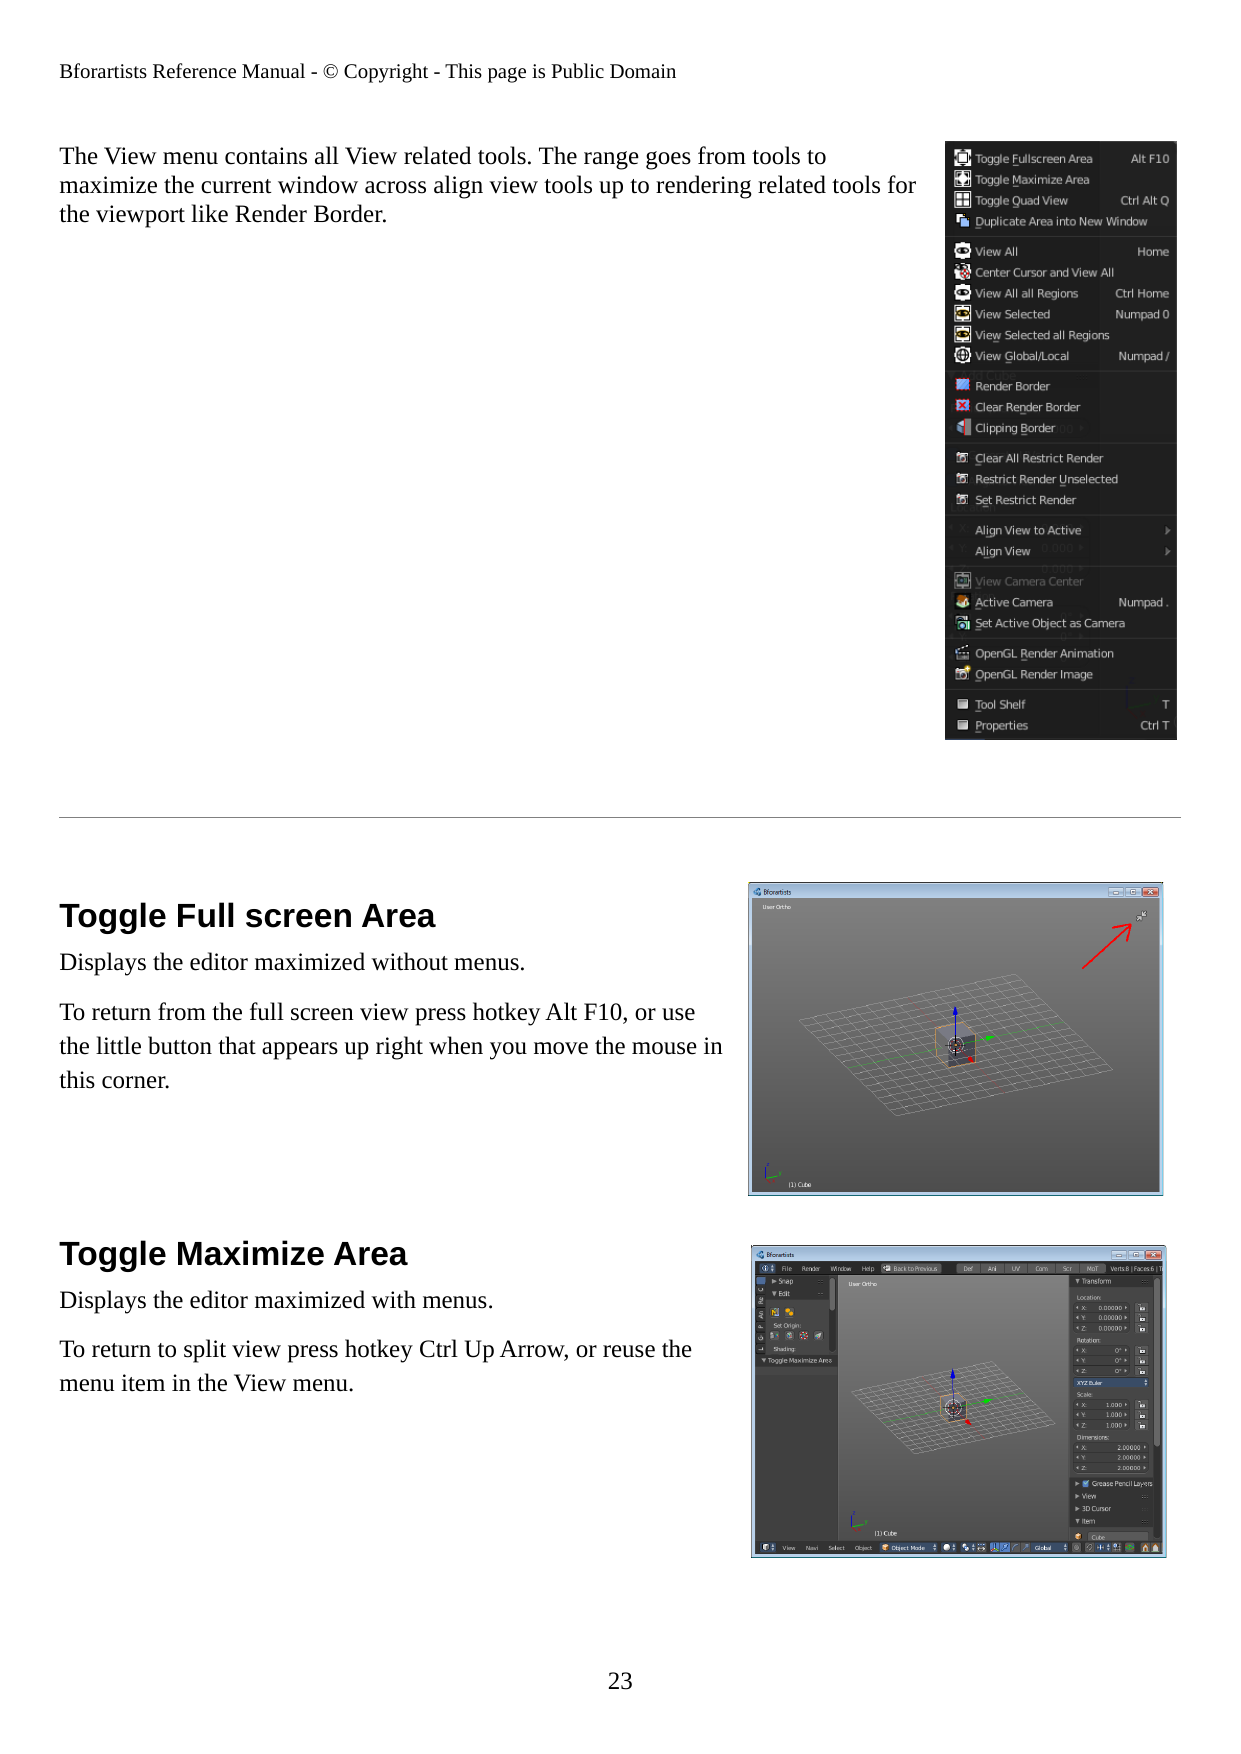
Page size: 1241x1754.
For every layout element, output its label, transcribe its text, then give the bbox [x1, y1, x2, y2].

picture [750, 1245, 1167, 1558]
picture [945, 141, 1177, 740]
picture [747, 882, 1164, 1196]
subtitle Toggle Full screen Area [59, 896, 747, 935]
text To return to split view press hotkey Ctrl Up Arrow, or reuse the menu item in the View menu. [59, 1334, 750, 1397]
subtitle [1164, 896, 1181, 935]
text Displays the editor maximized without menus. [59, 947, 747, 976]
text Displays the editor maximized with menus. [59, 1285, 750, 1313]
subtitle Toggle Maximize Area [59, 1233, 1181, 1272]
text The View menu contains all View related tools. The range goes from tools to maximize the current window across align view tools up to rendering related tools for the viewport like Render Border. [59, 141, 945, 228]
text To return from the full screen view press hotkey Alt F10, or use the little button that appears up right when you move the mouse in this corner. [59, 997, 747, 1094]
